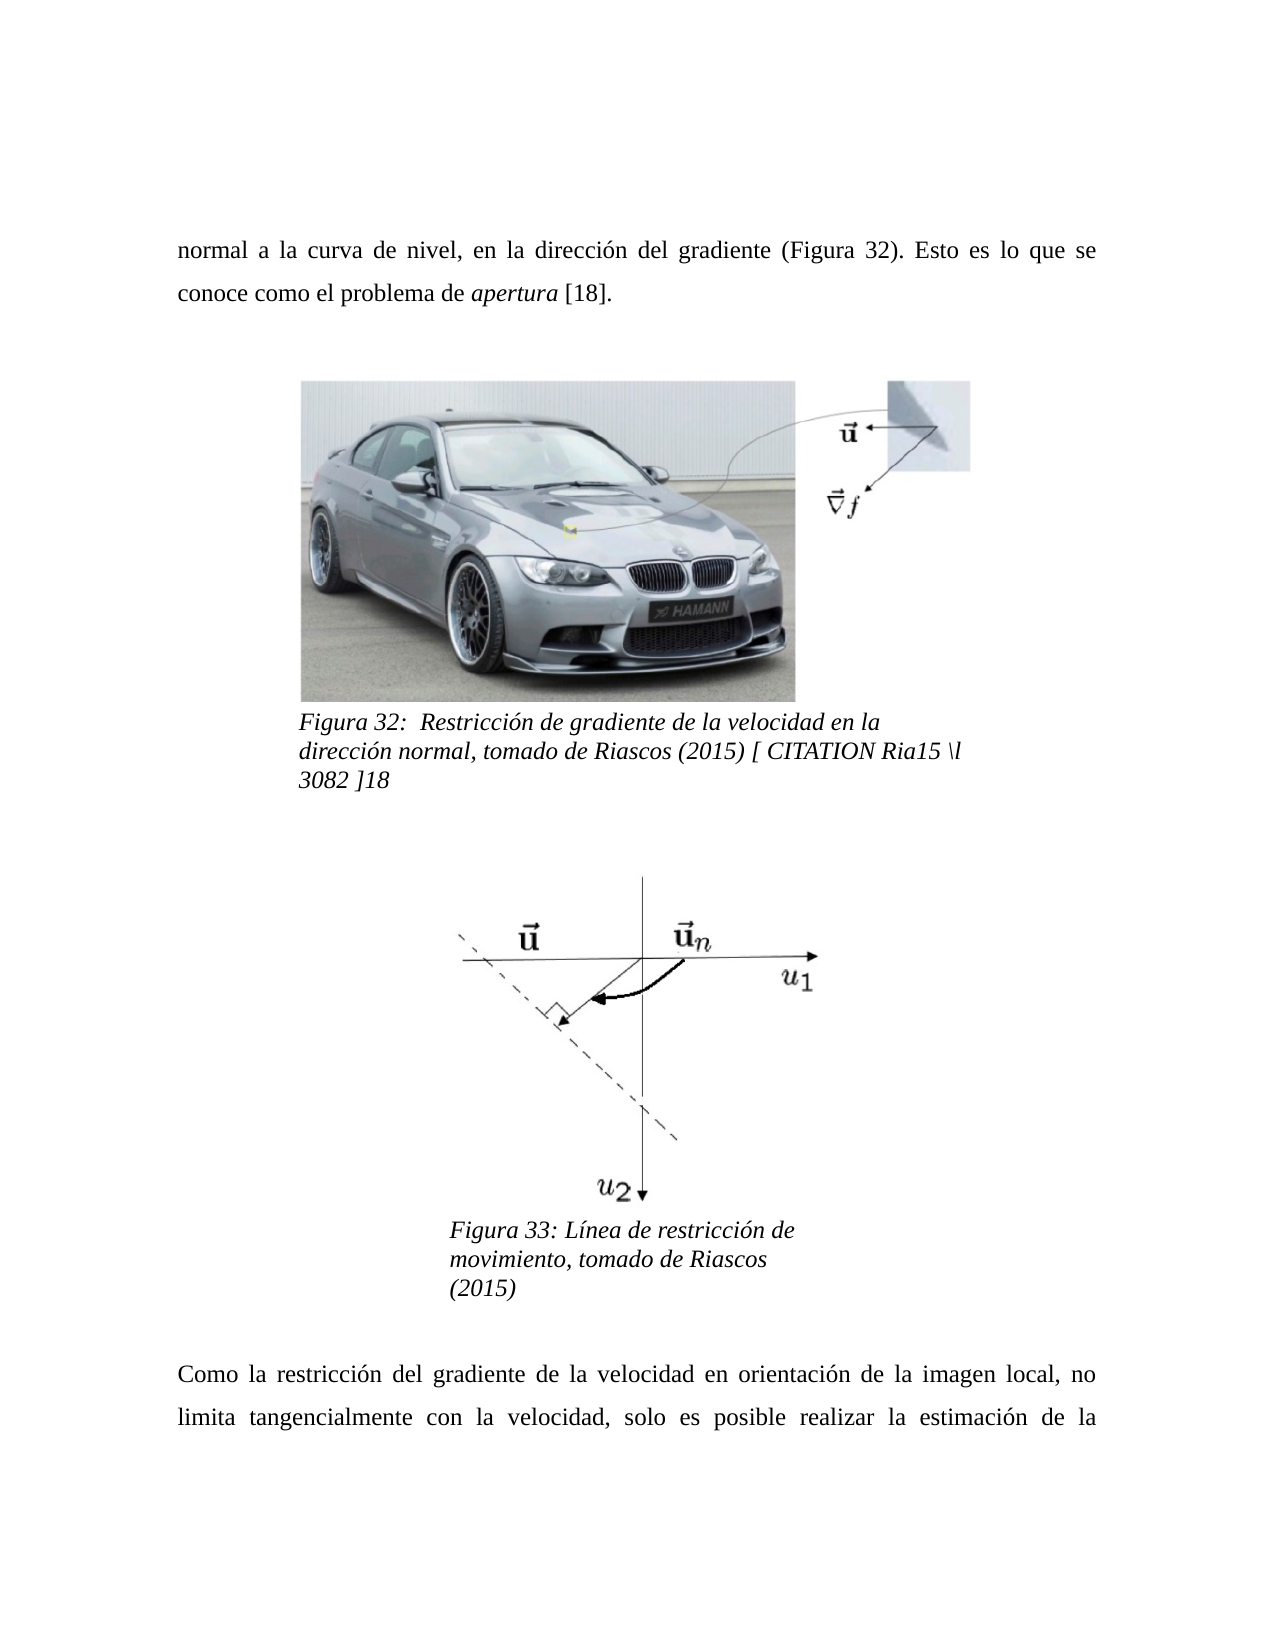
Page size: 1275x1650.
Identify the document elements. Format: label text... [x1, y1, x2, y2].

picture [449, 863, 826, 1210]
picture [298, 377, 977, 702]
text normal a la curva de nivel, en la dirección del gradiente (Figura 32). Esto es lo que se conoce como el problema de apertura [18]. [177, 235, 1098, 307]
text Figura 32: Restricción de gradiente de la velocidad en la dirección normal, tomado de Riascos (2015) [ CITATION Ria15 \l 3082 ]18 [298, 702, 977, 793]
text Como la restricción del gradiente de la velocidad en orientación de la imagen local, no limita tangencialmente con la velocidad, solo es posible realizar la estimación de la [177, 1359, 1098, 1431]
text Figura 33: Línea de restricción de movimiento, tomado de Riascos (2015) [449, 1210, 826, 1302]
